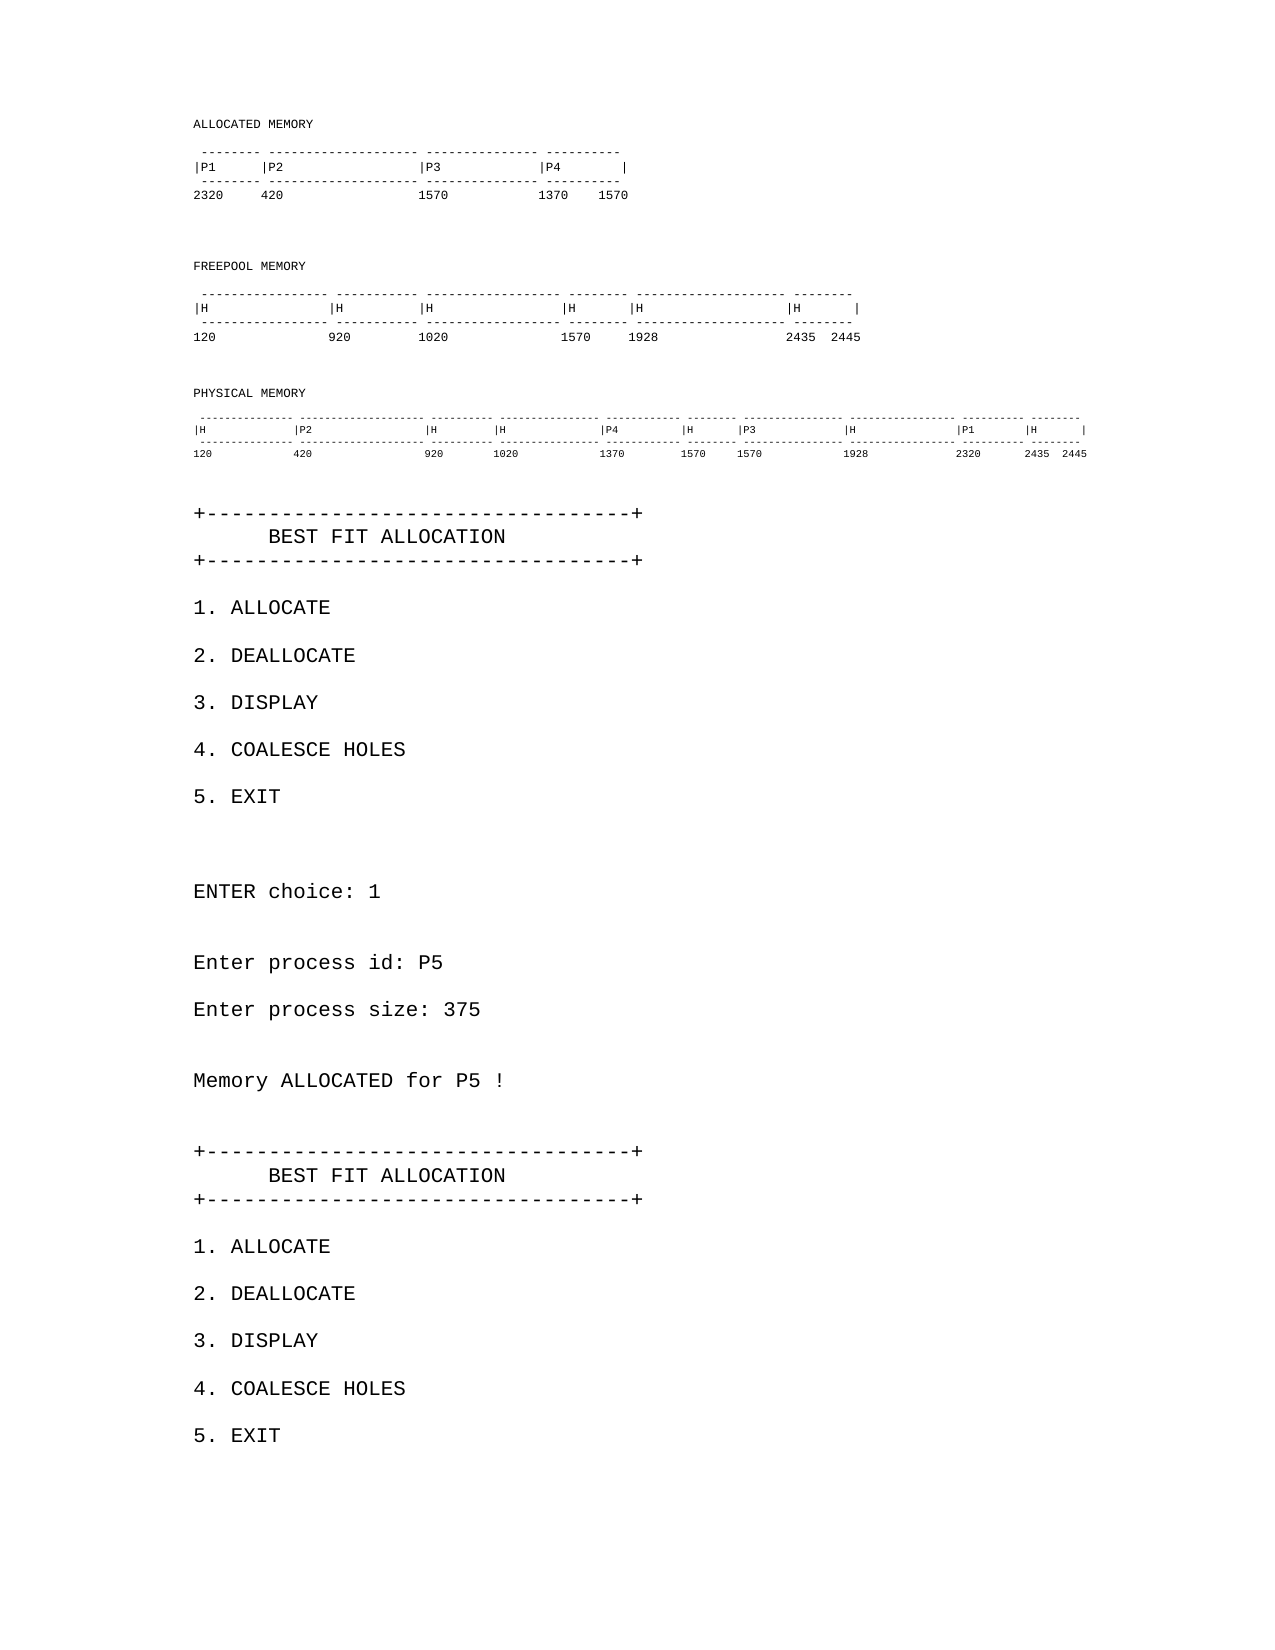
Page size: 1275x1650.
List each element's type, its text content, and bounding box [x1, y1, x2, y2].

text BEST FIT ALLOCATION [118, 1165, 1157, 1188]
text 1. ALLOCATE [118, 597, 1157, 621]
text ALLOCATED MEMORY [118, 118, 1157, 132]
text 5. EXIT [118, 787, 1157, 810]
text Memory ALLOCATED for P5 ! [118, 1070, 1157, 1094]
text PHYSICAL MEMORY [118, 387, 1157, 401]
text ----------------- ----------- ------------------ -------- -------------------- -------- [118, 316, 1157, 331]
text -------- -------------------- --------------- ---------- [118, 146, 1157, 161]
text 3. DISPLAY [118, 692, 1157, 716]
text 4. COALESCE HOLES [118, 1378, 1157, 1401]
text 2. DEALLOCATE [118, 645, 1157, 668]
text |H |H |H |H |H |H | [118, 302, 1157, 316]
text |P1 |P2 |P3 |P4 | [118, 161, 1157, 175]
text ----------------- ----------- ------------------ -------- -------------------- -------- [118, 288, 1157, 302]
text --------------- -------------------- ---------- ---------------- ------------ -------- ---------------- ----------------- ---------- -------- [118, 437, 1157, 448]
text -------- -------------------- --------------- ---------- [118, 175, 1157, 189]
text Enter process id: P5 [118, 952, 1157, 976]
text BEST FIT ALLOCATION [118, 526, 1157, 550]
text 5. EXIT [118, 1425, 1157, 1449]
text 2. DEALLOCATE [118, 1283, 1157, 1307]
text 120 420 920 1020 1370 1570 1570 1928 2320 2435 2445 [118, 448, 1157, 460]
text |H |P2 |H |H |P4 |H |P3 |H |P1 |H | [118, 425, 1157, 437]
text 1. ALLOCATE [118, 1236, 1157, 1259]
text +----------------------------------+ [118, 503, 1157, 526]
text FREEPOOL MEMORY [118, 260, 1157, 274]
text --------------- -------------------- ---------- ---------------- ------------ -------- ---------------- ----------------- ---------- -------- [118, 413, 1157, 425]
text +----------------------------------+ [118, 1141, 1157, 1165]
text Enter process size: 375 [118, 999, 1157, 1023]
text 2320 420 1570 1370 1570 [118, 189, 1157, 203]
text 120 920 1020 1570 1928 2435 2445 [118, 331, 1157, 345]
text 3. DISPLAY [118, 1330, 1157, 1354]
text ENTER choice: 1 [118, 881, 1157, 905]
text 4. COALESCE HOLES [118, 739, 1157, 763]
text +----------------------------------+ [118, 550, 1157, 574]
text +----------------------------------+ [118, 1188, 1157, 1212]
